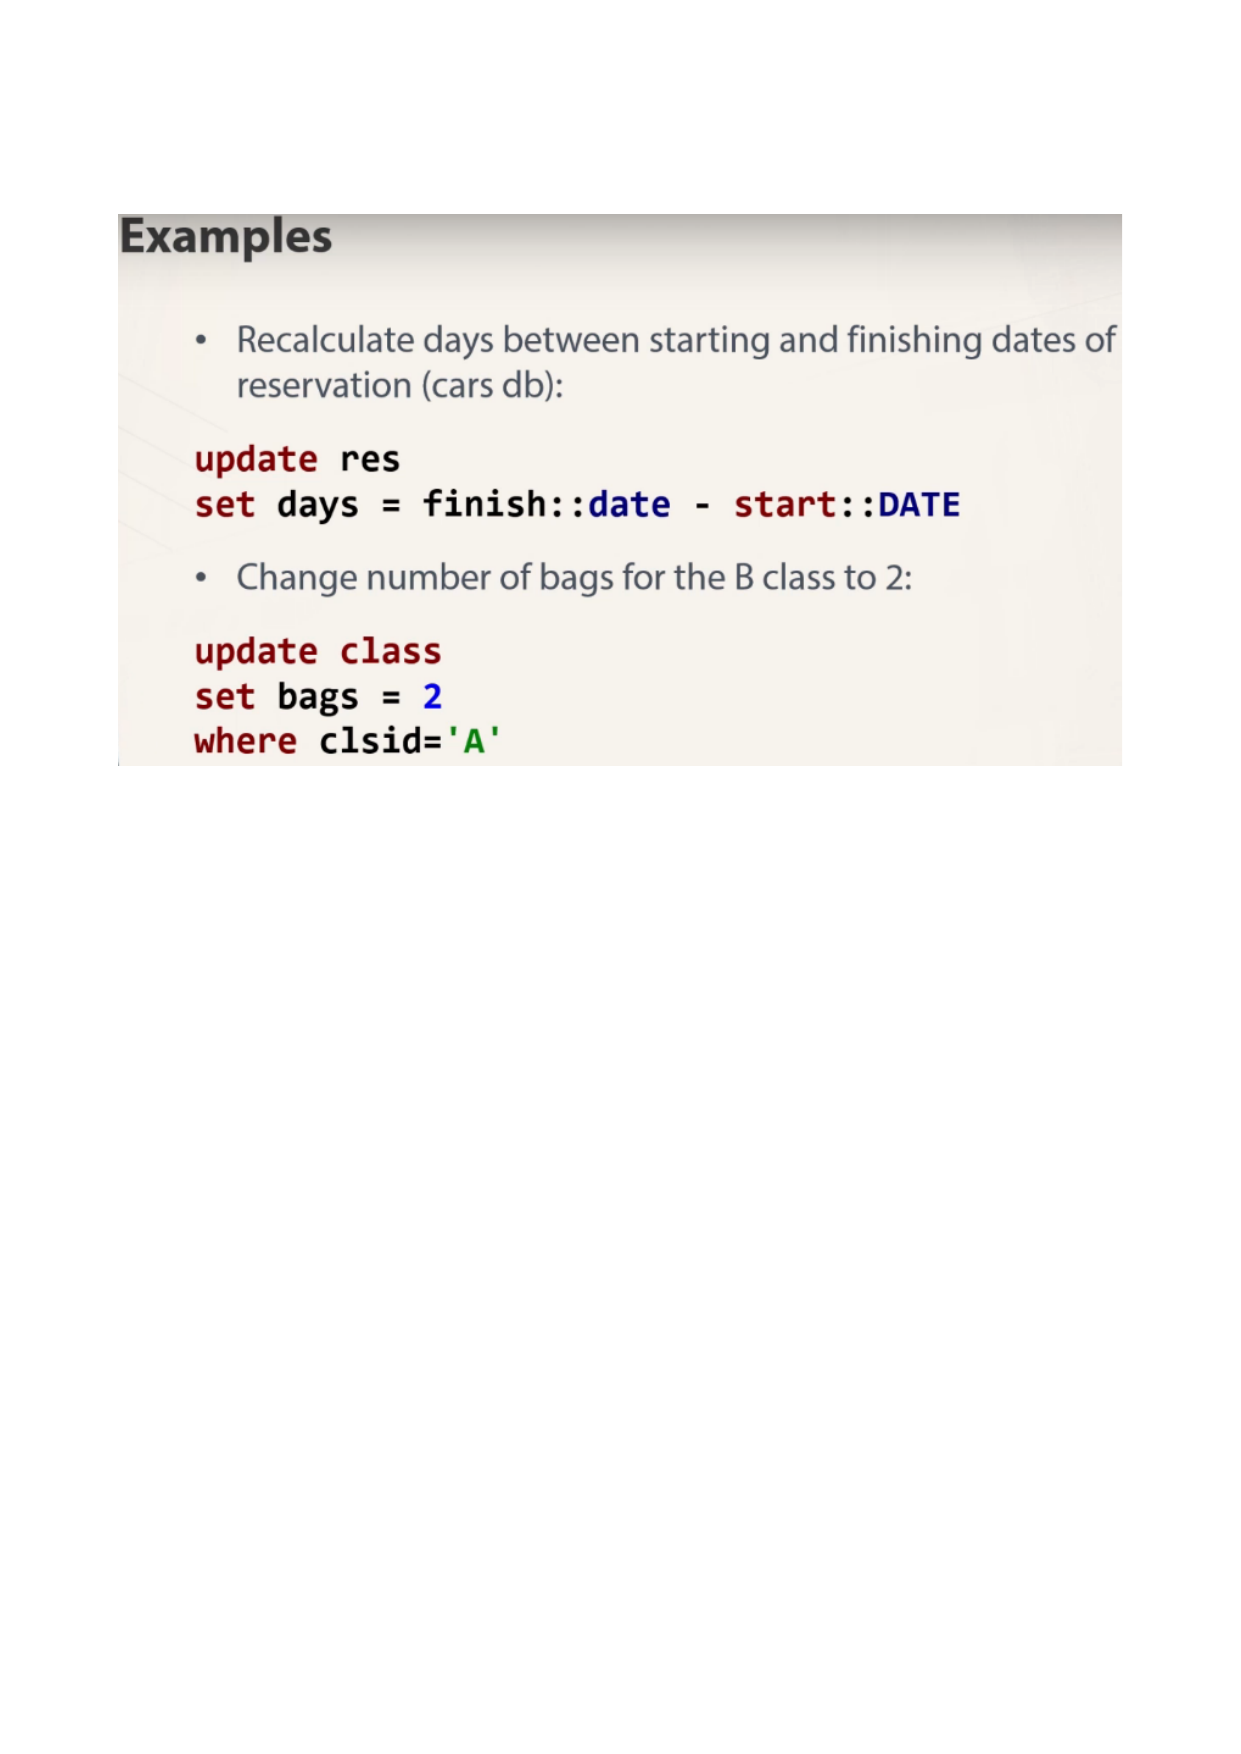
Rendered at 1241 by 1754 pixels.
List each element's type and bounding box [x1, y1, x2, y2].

picture [118, 214, 1123, 766]
